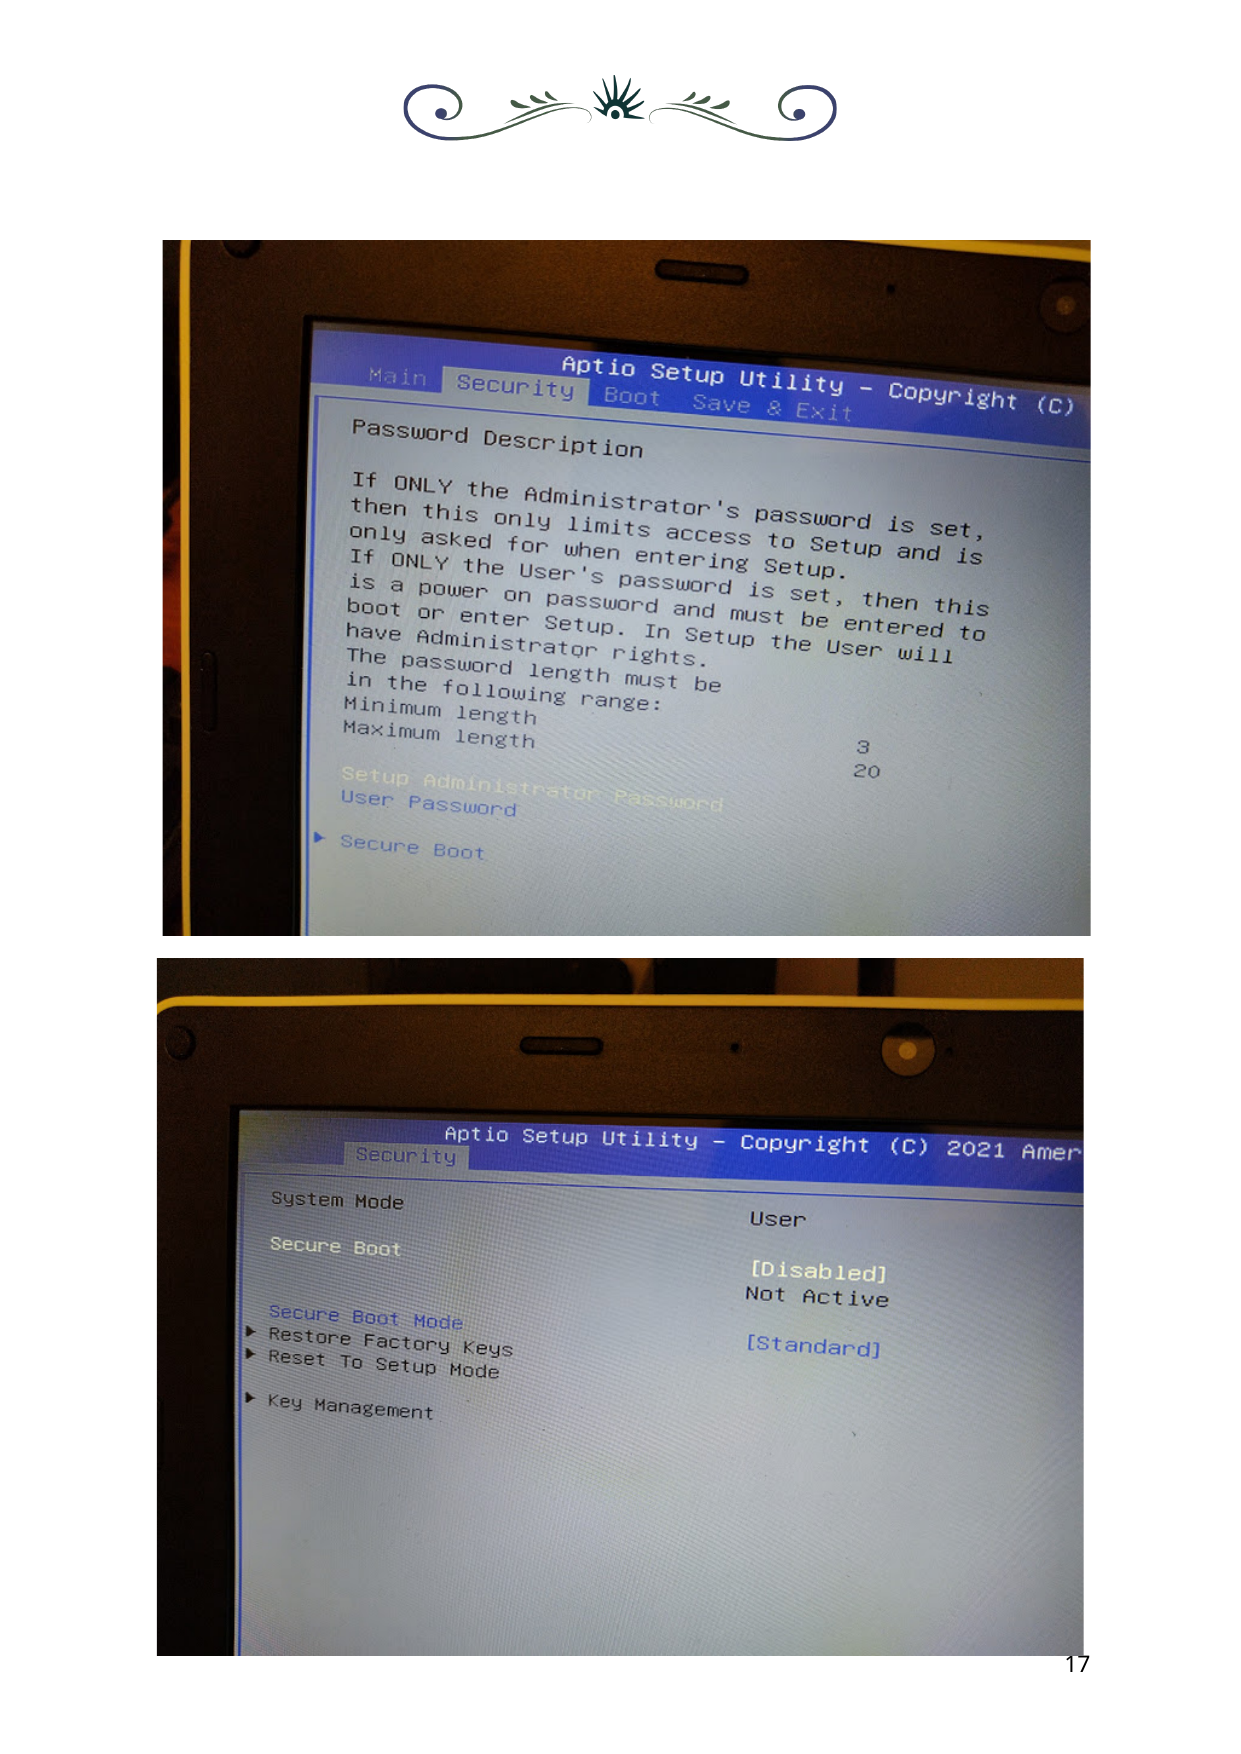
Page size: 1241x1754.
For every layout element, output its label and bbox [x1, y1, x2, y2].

picture [162, 240, 1091, 936]
picture [156, 958, 1084, 1656]
picture [403, 75, 837, 141]
